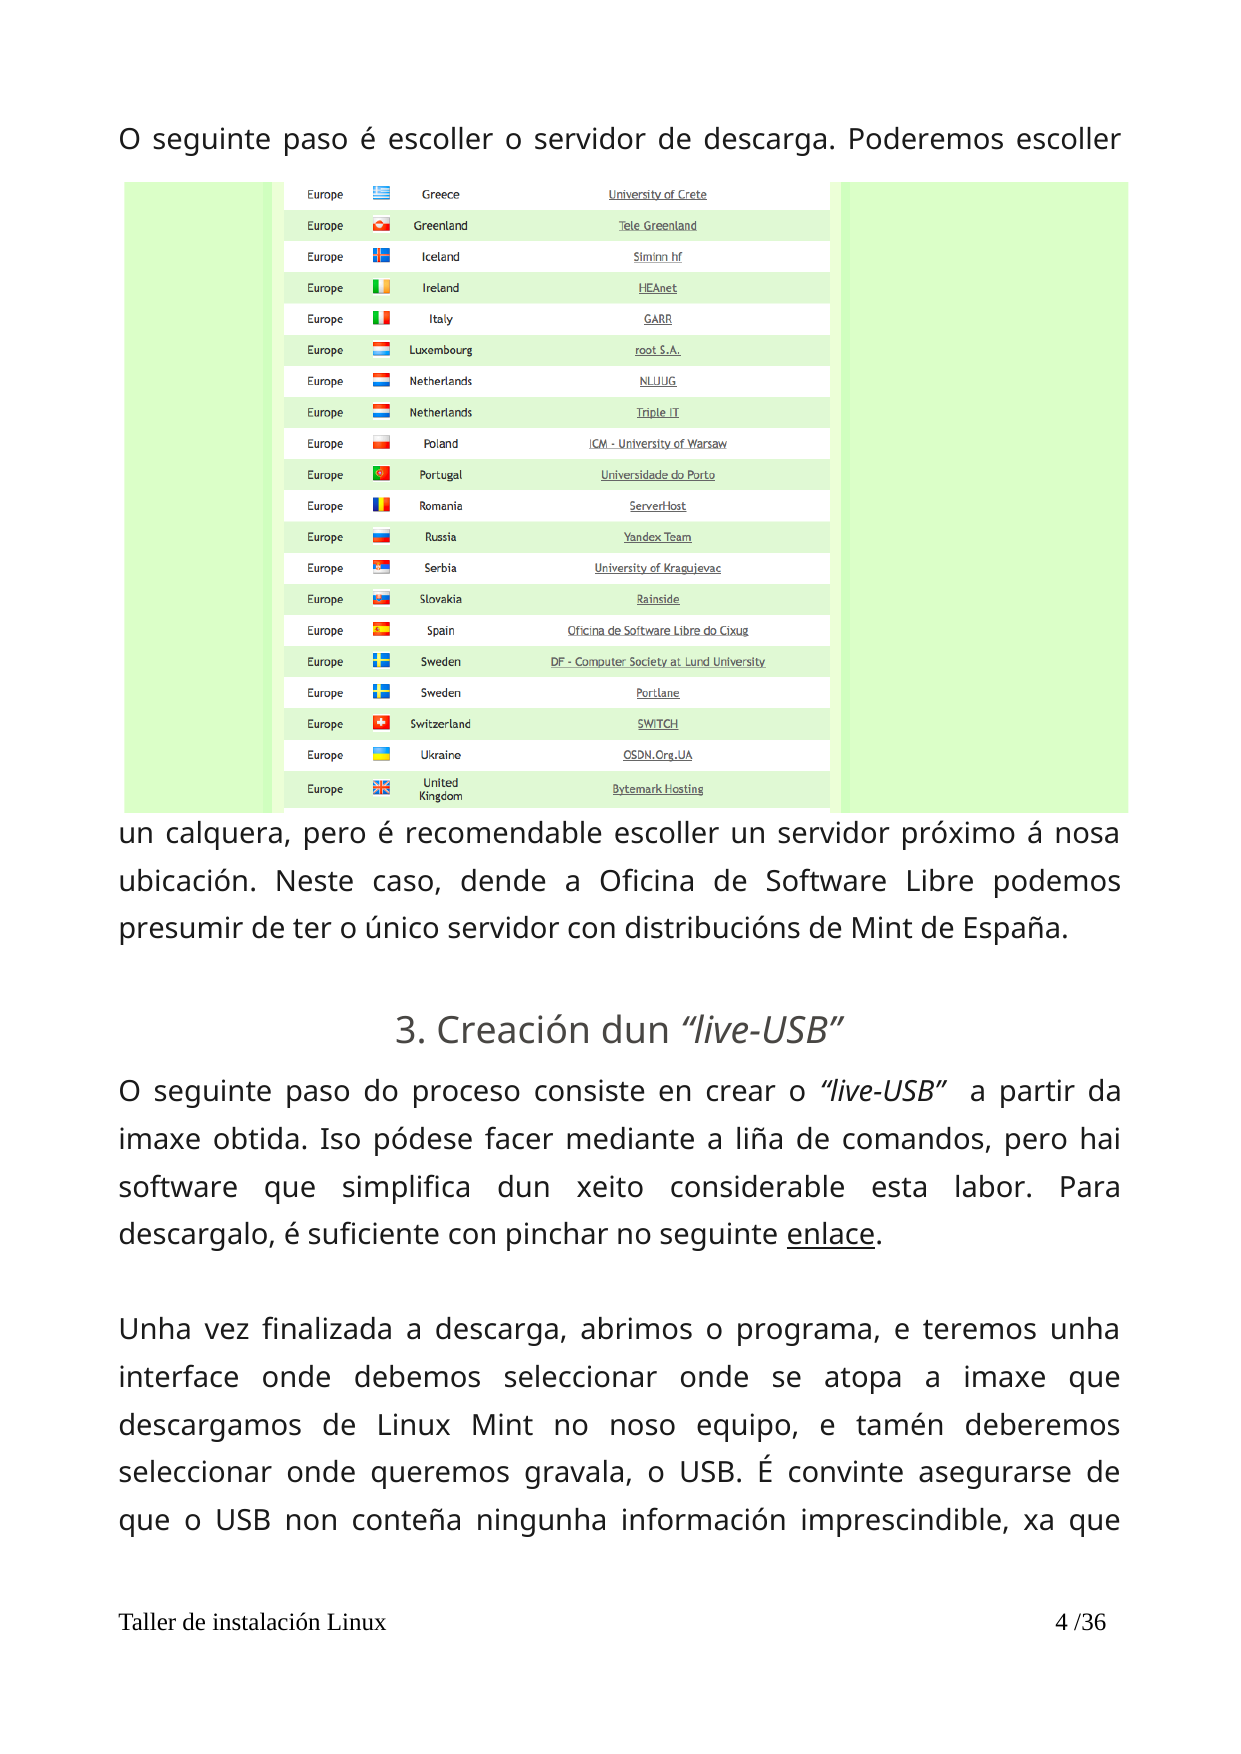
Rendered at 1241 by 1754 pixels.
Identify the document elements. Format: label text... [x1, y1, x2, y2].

text Unha vez finalizada a descarga, abrimos o programa, e teremos unha interface onde debemos seleccionar onde se atopa a imaxe que descargamos de Linux Mint no noso equipo, e tamén deberemos seleccionar onde queremos gravala, o USB. É convinte asegurarse de que o USB non conteña ningunha información imprescindible, xa que [118, 1309, 1122, 1539]
text 3. Creación dun “live-USB” [118, 1003, 1122, 1054]
text O seguinte paso do proceso consiste en crear o “live-USB” a partir da imaxe obtida. Iso pódese facer mediante a liña de comandos, pero hai software que simplifica dun xeito considerable esta labor. Para descargalo, é suficiente con pinchar no seguinte enlace. [118, 1071, 1122, 1253]
text O seguinte paso é escoller o servidor de descarga. Poderemos escoller un calquera, pero é recomendable escoller un servidor próximo á nosa ubicación. Neste caso, dende a Oficina de Software Libre podemos presumir de ter o único servidor con distribucións de Mint de España. [118, 118, 1122, 947]
picture [124, 182, 1129, 813]
